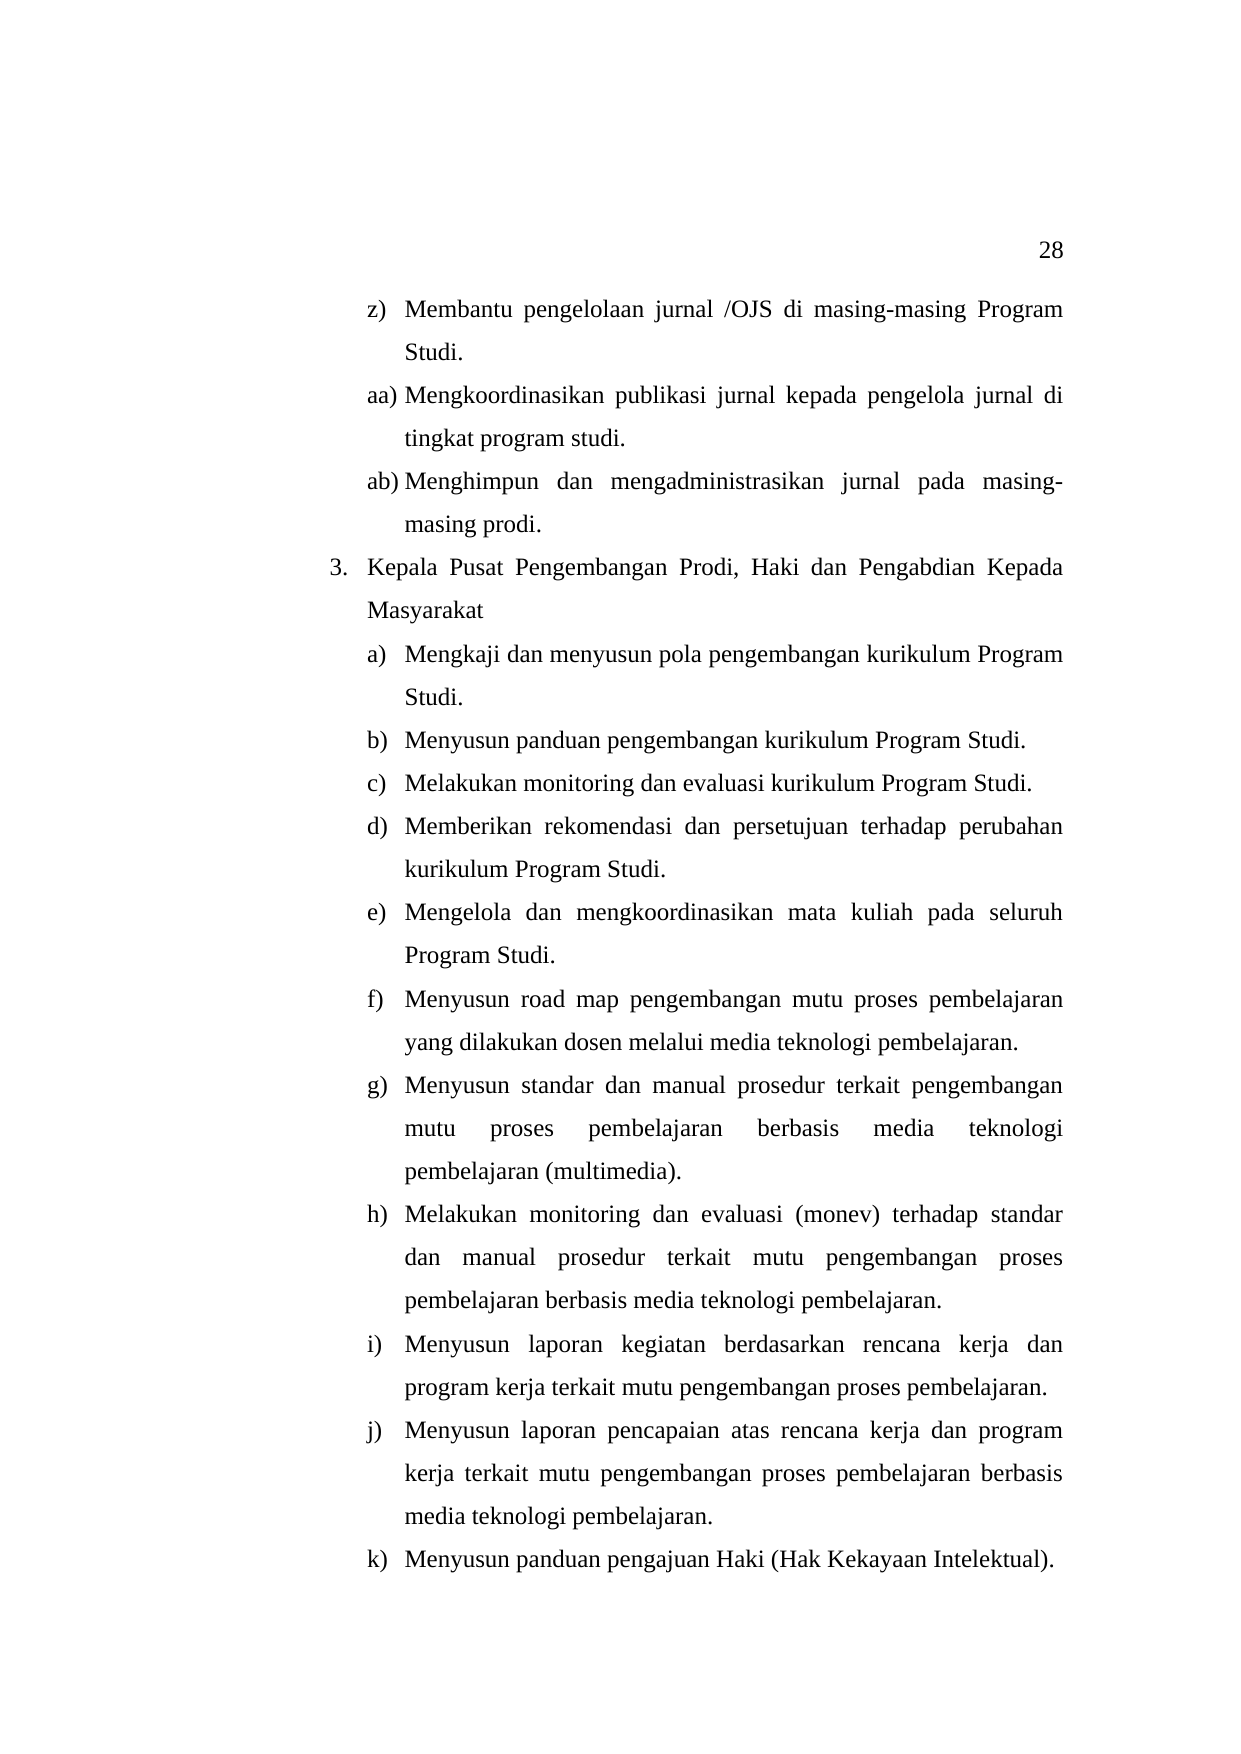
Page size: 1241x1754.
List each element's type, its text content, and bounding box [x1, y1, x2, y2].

list Mengkoordinasikan publikasi jurnal kepada pengelola jurnal di tingkat program studi. [367, 380, 1063, 452]
list Memberikan rekomendasi dan persetujuan terhadap perubahan kurikulum Program Studi. [367, 811, 1063, 883]
list Menyusun laporan pencapaian atas rencana kerja dan program kerja terkait mutu pengembangan proses pembelajaran berbasis media teknologi pembelajaran. [367, 1415, 1063, 1530]
list Mengelola dan mengkoordinasikan mata kuliah pada seluruh Program Studi. [367, 897, 1063, 969]
list Menyusun panduan pengembangan kurikulum Program Studi. [367, 725, 1063, 754]
list Menyusun standar dan manual prosedur terkait pengembangan mutu proses pembelajaran berbasis media teknologi pembelajaran (multimedia). [367, 1070, 1063, 1185]
list Menyusun road map pengembangan mutu proses pembelajaran yang dilakukan dosen melalui media teknologi pembelajaran. [367, 984, 1063, 1056]
list Menghimpun dan mengadministrasikan jurnal pada masing-masing prodi. [367, 466, 1063, 538]
list Melakukan monitoring dan evaluasi (monev) terhadap standar dan manual prosedur terkait mutu pengembangan proses pembelajaran berbasis media teknologi pembelajaran. [367, 1199, 1063, 1314]
list Kepala Pusat Pengembangan Prodi, Haki dan Pengabdian Kepada Masyarakat [329, 552, 1063, 624]
list Menyusun panduan pengajuan Haki (Hak Kekayaan Intelektual). [367, 1544, 1063, 1573]
list Menyusun laporan kegiatan berdasarkan rencana kerja dan program kerja terkait mutu pengembangan proses pembelajaran. [367, 1329, 1063, 1401]
list Melakukan monitoring dan evaluasi kurikulum Program Studi. [367, 768, 1063, 797]
list Membantu pengelolaan jurnal /OJS di masing-masing Program Studi. [367, 294, 1063, 366]
list Mengkaji dan menyusun pola pengembangan kurikulum Program Studi. [367, 639, 1063, 711]
